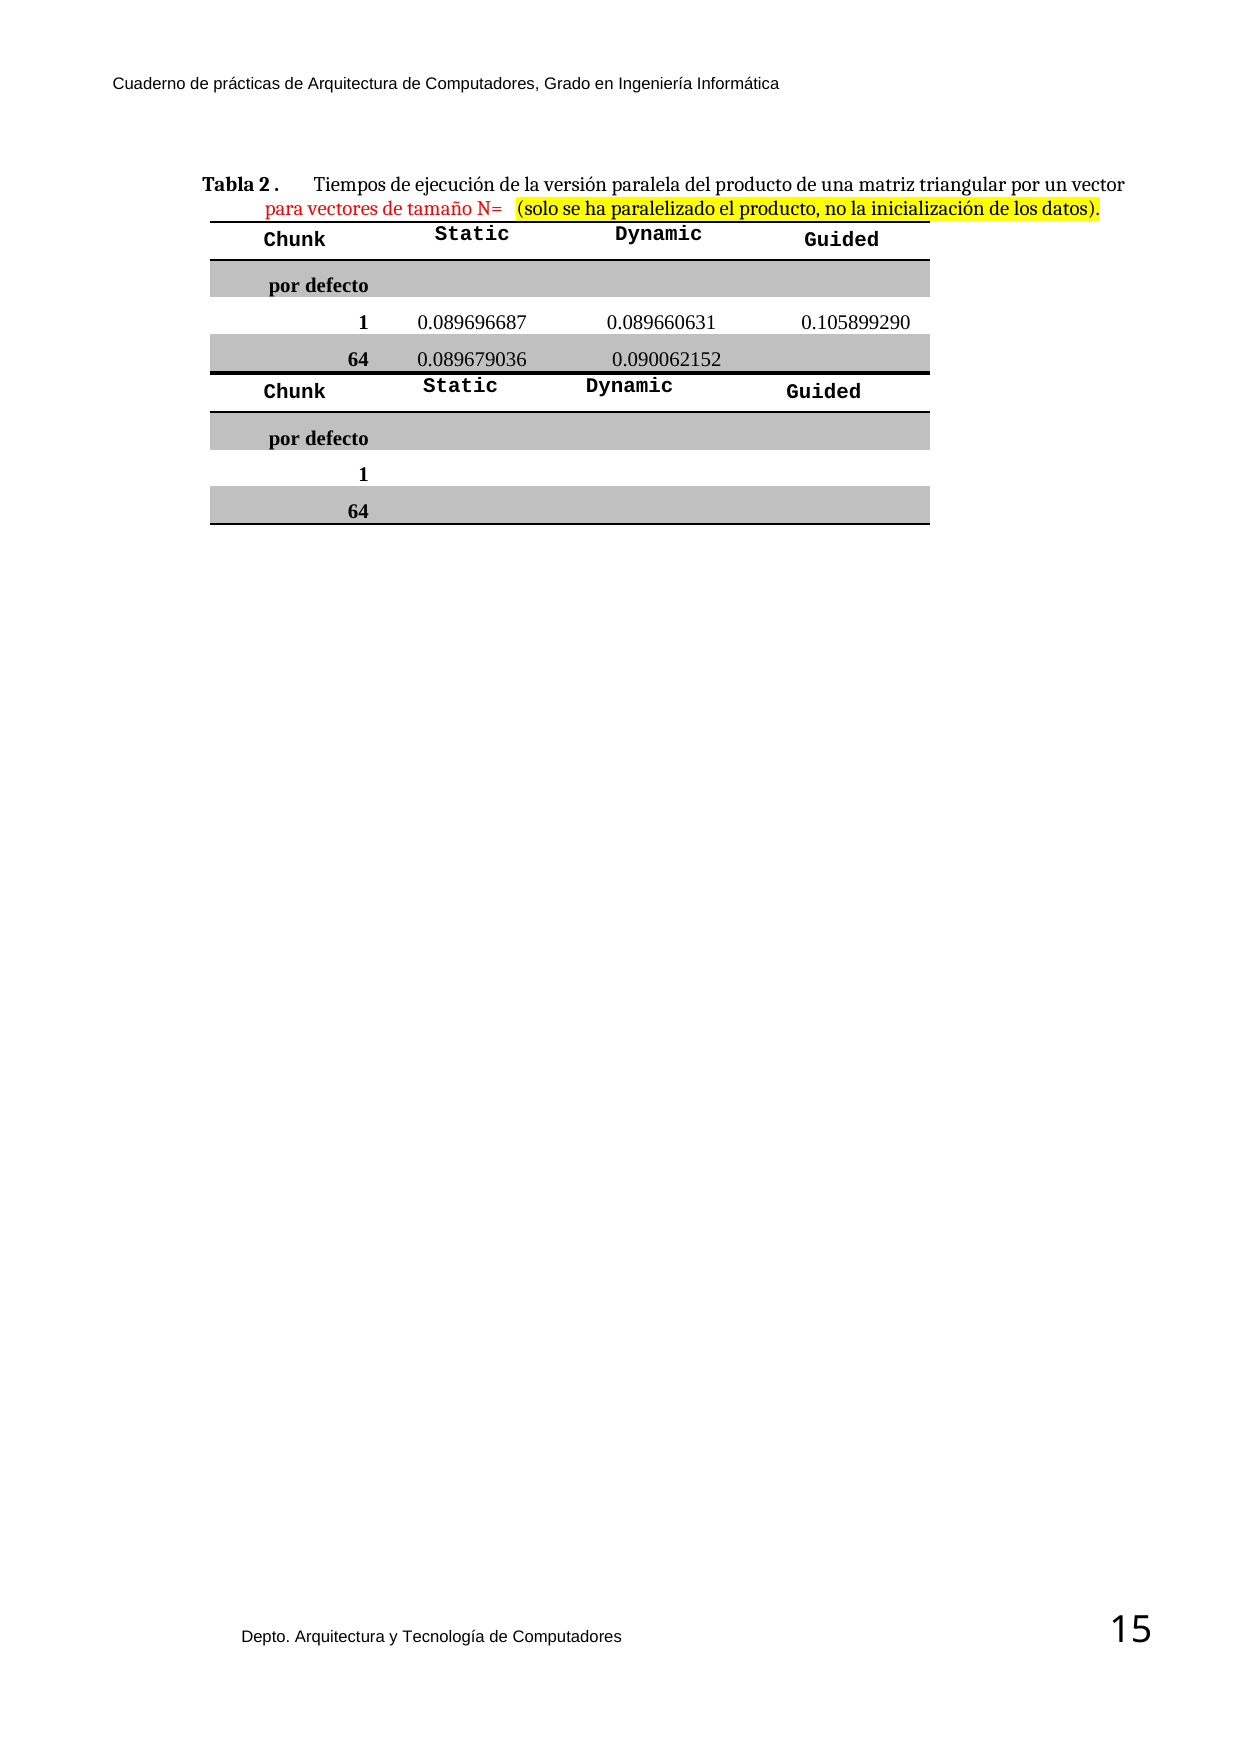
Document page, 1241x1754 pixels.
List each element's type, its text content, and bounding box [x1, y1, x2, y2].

table_cell [541, 486, 718, 523]
table_header Chunk [210, 375, 380, 411]
table_header Tiempos de ejecución de la versión paralela del producto de una matriz triangular por un vector para vectores de tamaño N= (solo se ha paralelizado el producto, no la inicialización de los datos). [112, 148, 1140, 221]
table_cell por defecto [210, 413, 380, 450]
table_cell [564, 261, 753, 297]
table_cell 64 [210, 334, 380, 371]
table_cell [541, 450, 718, 486]
table_cell 0.089696687 [380, 298, 564, 334]
table_header [930, 373, 1140, 525]
table_cell 0.089660631 [564, 298, 753, 334]
table_cell [380, 486, 541, 523]
table_cell [753, 261, 930, 297]
table_cell 0.090062152 [564, 334, 753, 371]
table_header Guided [718, 375, 930, 411]
table_header Guided [753, 223, 930, 259]
table_cell [753, 334, 930, 371]
table_cell 1 [210, 298, 380, 334]
table_header Chunk [210, 223, 380, 259]
table_cell [380, 261, 564, 297]
table_cell 64 [210, 486, 380, 523]
table_cell [380, 413, 541, 450]
table_header Static [380, 223, 564, 259]
table_cell [718, 413, 930, 450]
table_cell por defecto [210, 261, 380, 297]
table_header Dynamic [564, 223, 753, 259]
table_cell [112, 221, 1140, 373]
table_header [112, 373, 210, 525]
table_cell [718, 486, 930, 523]
table_cell 1 [210, 450, 380, 486]
table_cell [718, 450, 930, 486]
table_cell 0.089679036 [380, 334, 564, 371]
table_cell 0.105899290 [753, 298, 930, 334]
table_header Static [380, 375, 541, 411]
table_cell [541, 413, 718, 450]
table_header Dynamic [541, 375, 718, 411]
table_cell [380, 450, 541, 486]
